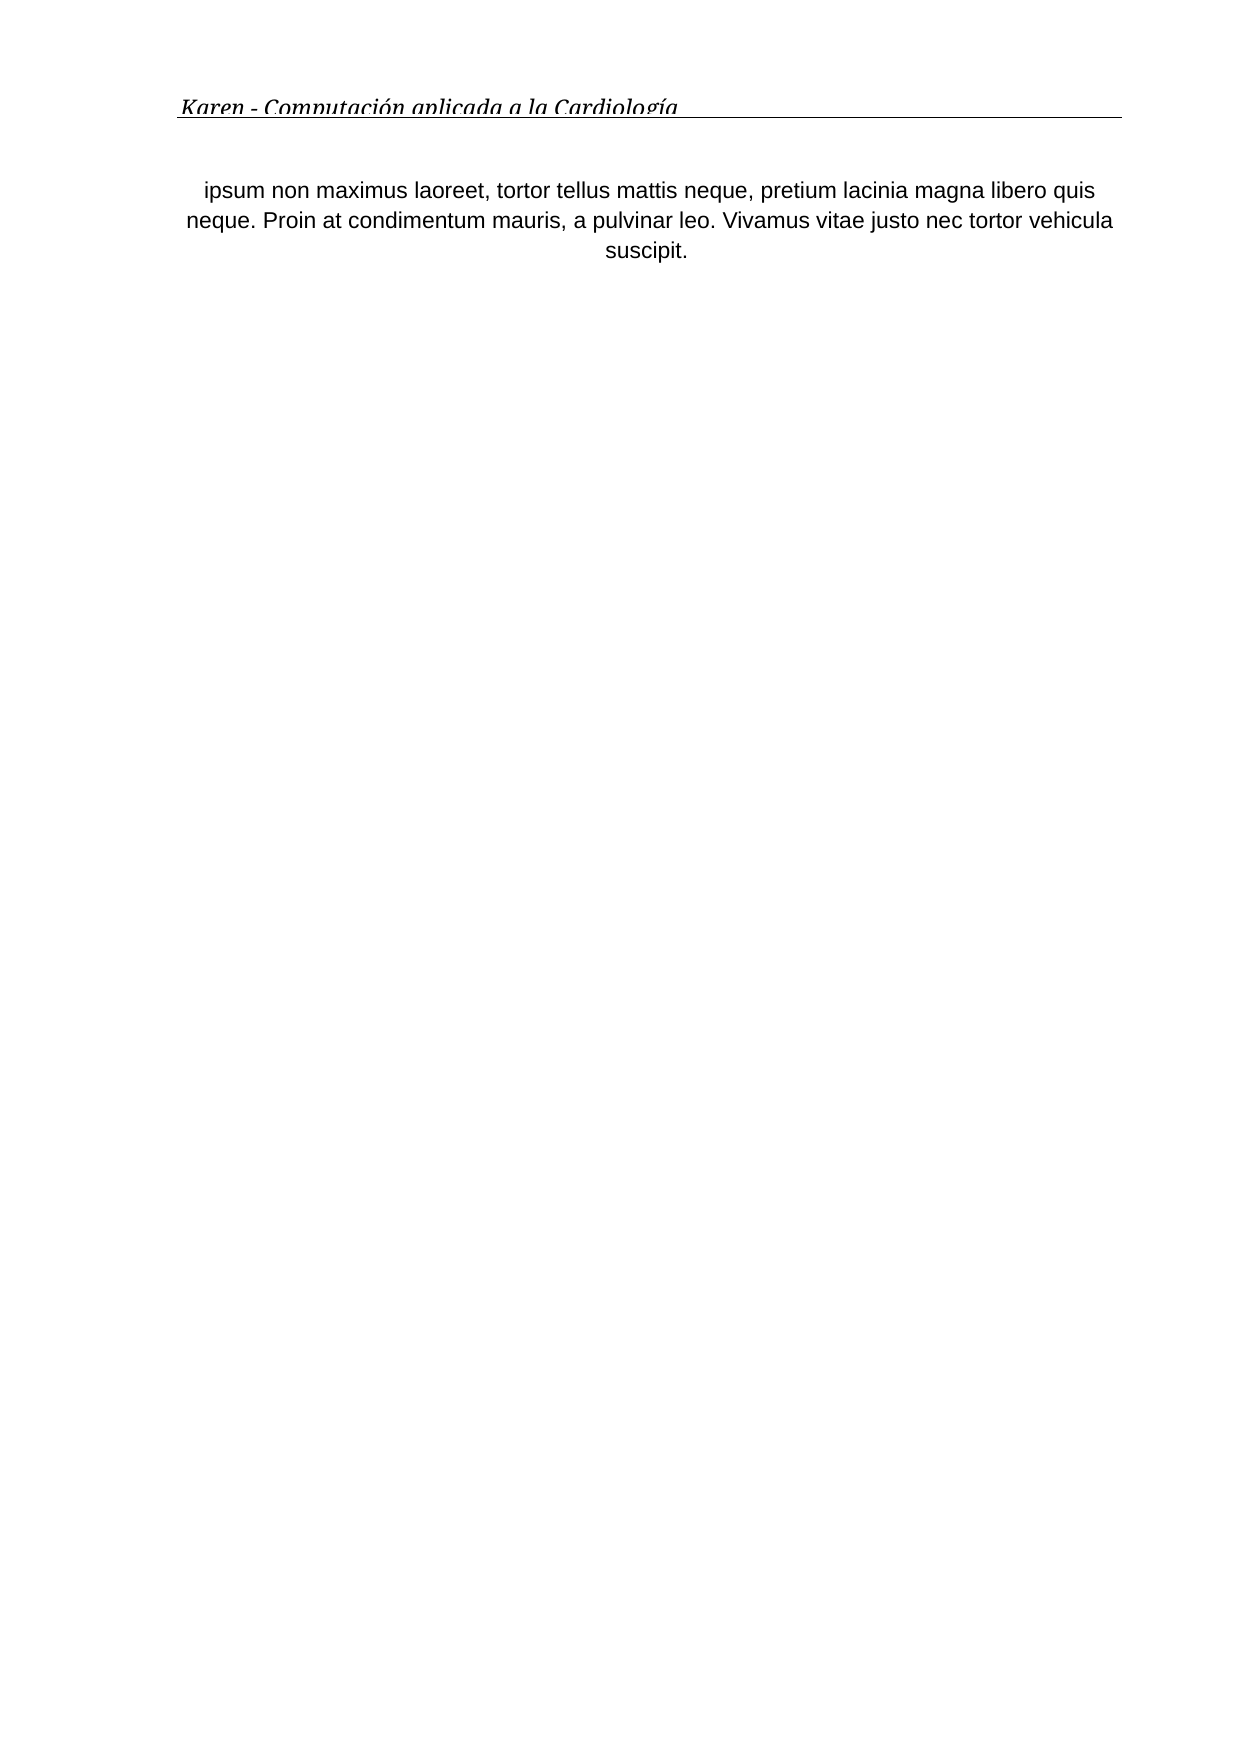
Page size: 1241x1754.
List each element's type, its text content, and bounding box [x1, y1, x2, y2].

text ipsum non maximus laoreet, tortor tellus mattis neque, pretium lacinia magna libero quis neque. Proin at condimentum mauris, a pulvinar leo. Vivamus vitae justo nec tortor vehicula suscipit. [177, 177, 1122, 264]
